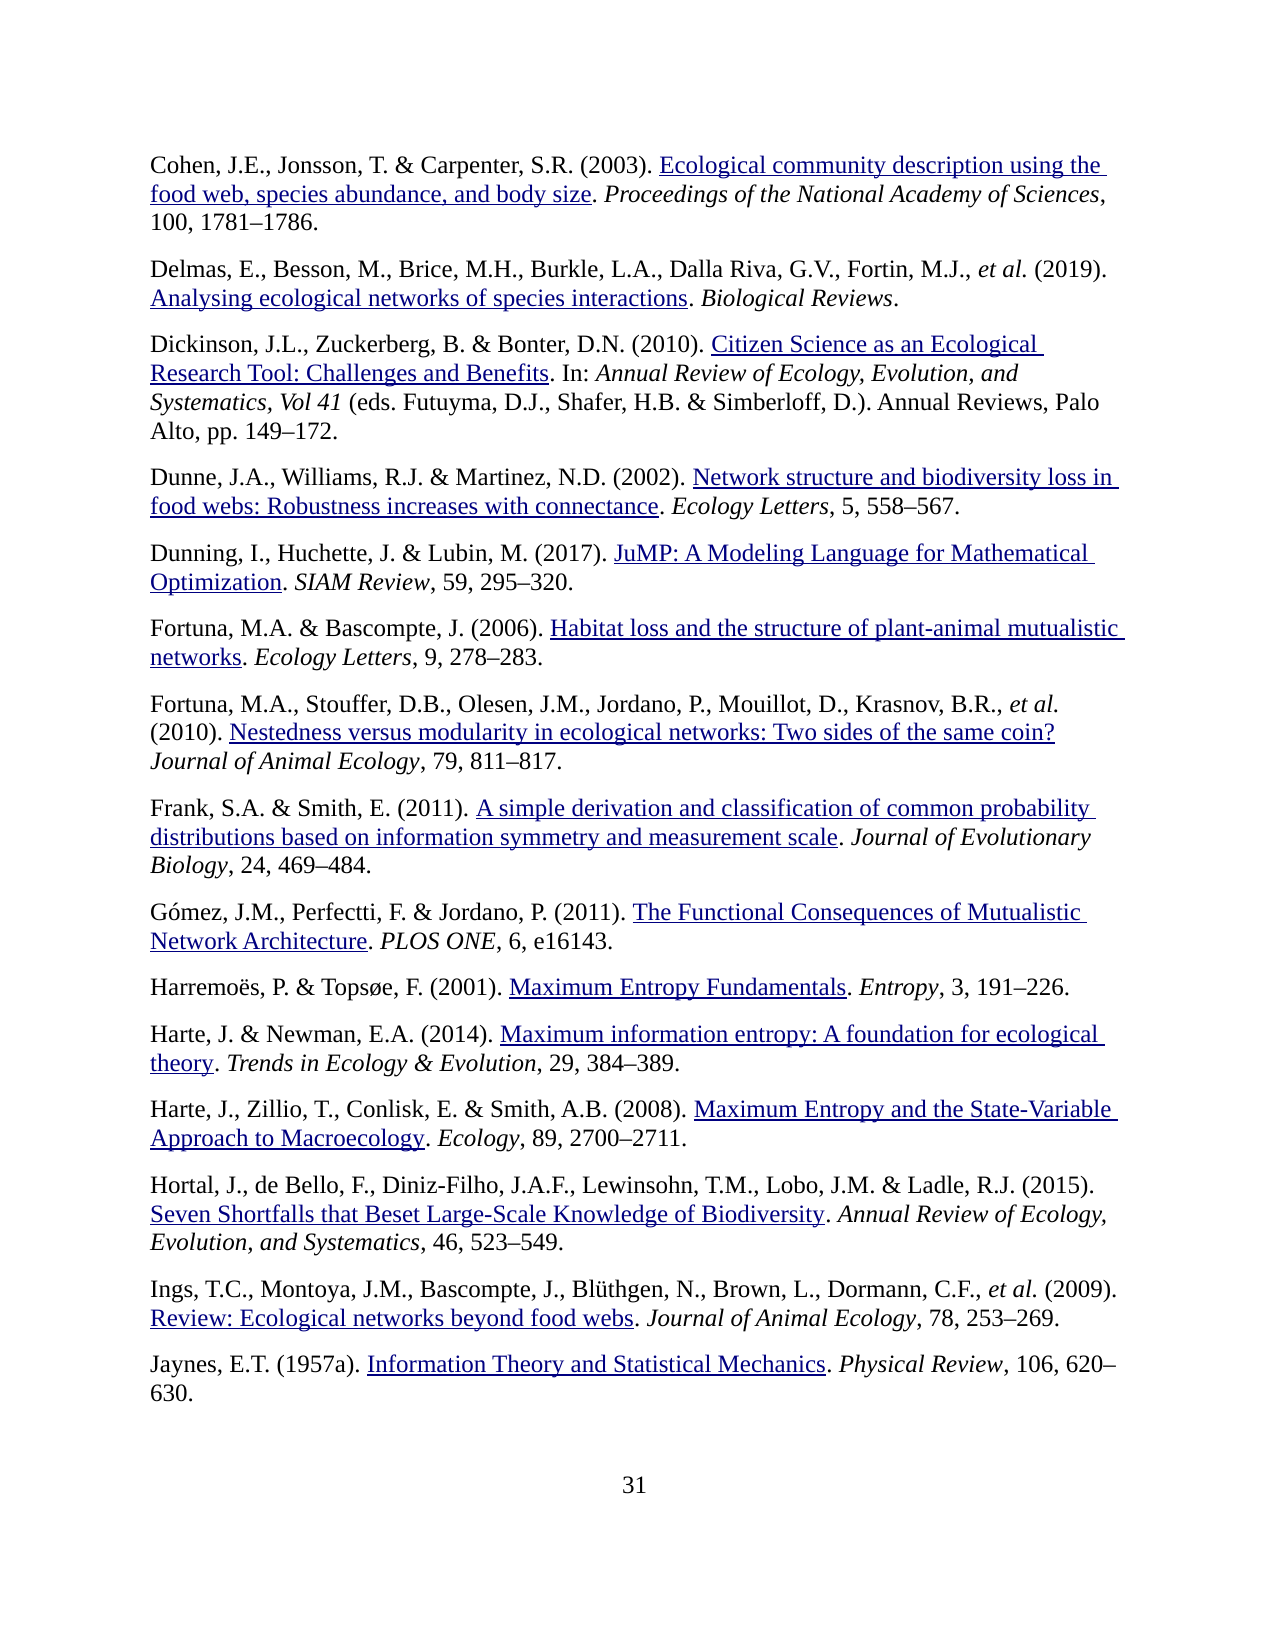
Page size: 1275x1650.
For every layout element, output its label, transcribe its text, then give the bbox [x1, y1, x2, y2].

text Dunne, J.A., Williams, R.J. & Martinez, N.D. (2002). Network structure and biodiversity loss in food webs: Robustness increases with connectance. Ecology Letters, 5, 558–567. [150, 462, 1125, 520]
text Gómez, J.M., Perfectti, F. & Jordano, P. (2011). The Functional Consequences of Mutualistic Network Architecture. PLOS ONE, 6, e16143. [150, 897, 1125, 954]
text Fortuna, M.A., Stouffer, D.B., Olesen, J.M., Jordano, P., Mouillot, D., Krasnov, B.R., et al. (2010). Nestedness versus modularity in ecological networks: Two sides of the same coin? Journal of Animal Ecology, 79, 811–817. [150, 689, 1125, 775]
text Jaynes, E.T. (1957a). Information Theory and Statistical Mechanics. Physical Review, 106, 620–630. [150, 1349, 1125, 1407]
text Frank, S.A. & Smith, E. (2011). A simple derivation and classification of common probability distributions based on information symmetry and measurement scale. Journal of Evolutionary Biology, 24, 469–484. [150, 793, 1125, 879]
text Cohen, J.E., Jonsson, T. & Carpenter, S.R. (2003). Ecological community description using the food web, species abundance, and body size. Proceedings of the National Academy of Sciences, 100, 1781–1786. [150, 150, 1125, 236]
text Hortal, J., de Bello, F., Diniz-Filho, J.A.F., Lewinsohn, T.M., Lobo, J.M. & Ladle, R.J. (2015). Seven Shortfalls that Beset Large-Scale Knowledge of Biodiversity. Annual Review of Ecology, Evolution, and Systematics, 46, 523–549. [150, 1170, 1125, 1256]
text Harte, J. & Newman, E.A. (2014). Maximum information entropy: A foundation for ecological theory. Trends in Ecology & Evolution, 29, 384–389. [150, 1019, 1125, 1077]
text Dickinson, J.L., Zuckerberg, B. & Bonter, D.N. (2010). Citizen Science as an Ecological Research Tool: Challenges and Benefits. In: Annual Review of Ecology, Evolution, and Systematics, Vol 41 (eds. Futuyma, D.J., Shafer, H.B. & Simberloff, D.). Annual Reviews, Palo Alto, pp. 149–172. [150, 329, 1125, 444]
text Fortuna, M.A. & Bascompte, J. (2006). Habitat loss and the structure of plant-animal mutualistic networks. Ecology Letters, 9, 278–283. [150, 613, 1125, 671]
text Delmas, E., Besson, M., Brice, M.H., Burkle, L.A., Dalla Riva, G.V., Fortin, M.J., et al. (2019). Analysing ecological networks of species interactions. Biological Reviews. [150, 254, 1125, 312]
text Ings, T.C., Montoya, J.M., Bascompte, J., Blüthgen, N., Brown, L., Dormann, C.F., et al. (2009). Review: Ecological networks beyond food webs. Journal of Animal Ecology, 78, 253–269. [150, 1274, 1125, 1332]
text Harte, J., Zillio, T., Conlisk, E. & Smith, A.B. (2008). Maximum Entropy and the State-Variable Approach to Macroecology. Ecology, 89, 2700–2711. [150, 1094, 1125, 1152]
text Harremoës, P. & Topsøe, F. (2001). Maximum Entropy Fundamentals. Entropy, 3, 191–226. [150, 972, 1125, 1001]
text Dunning, I., Huchette, J. & Lubin, M. (2017). JuMP: A Modeling Language for Mathematical Optimization. SIAM Review, 59, 295–320. [150, 538, 1125, 595]
